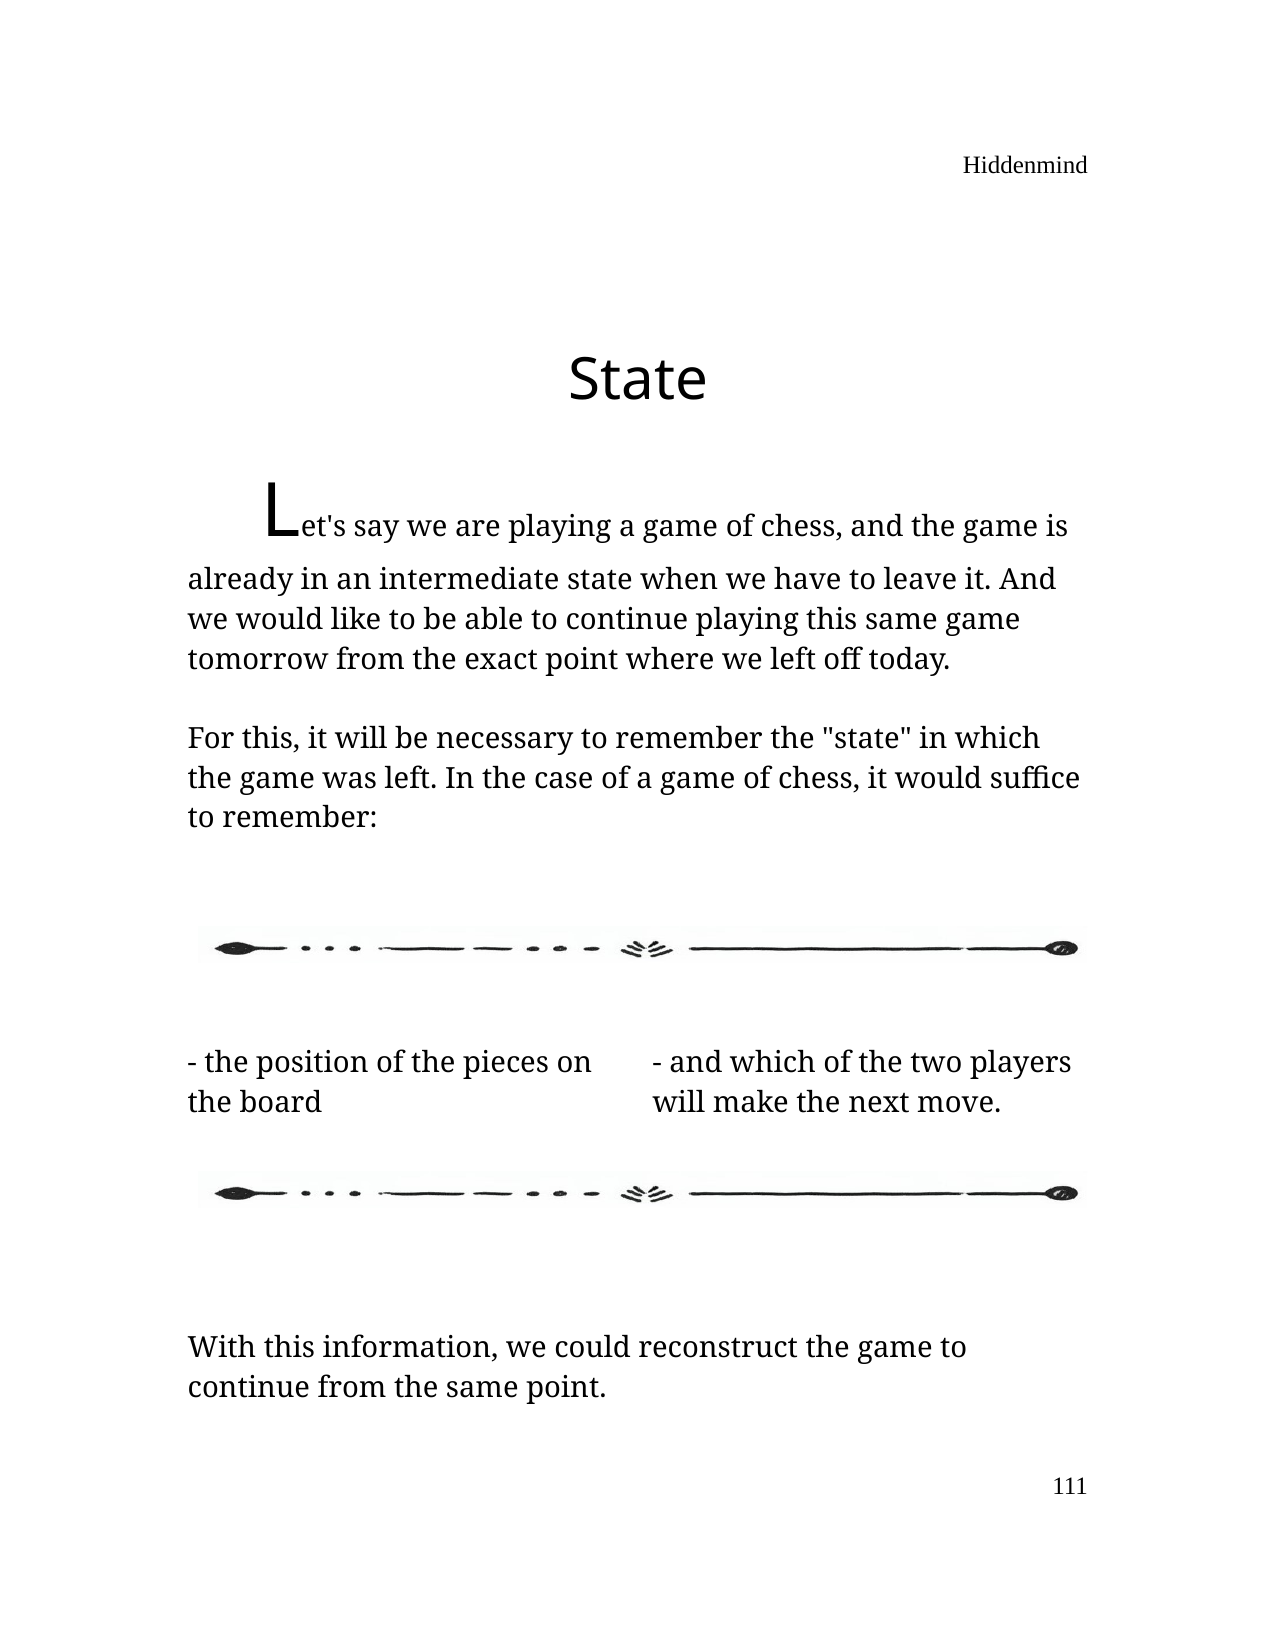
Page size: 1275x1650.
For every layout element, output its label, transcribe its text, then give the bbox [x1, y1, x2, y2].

picture [198, 1171, 1088, 1208]
picture [198, 926, 1088, 963]
text Let's say we are playing a game of chess, and the game is already in an intermediate state when we have to leave it. And we would like to be able to continue playing this same game tomorrow from the exact point where we left off today. [187, 456, 1087, 678]
text For this, it will be necessary to remember the "state" in which the game was left. In the case of a game of chess, it would suffice to remember: [187, 717, 1087, 836]
text - the position of the pieces on the board [187, 1042, 622, 1121]
text With this information, we could reconstruct the game to continue from the same point. [187, 1326, 1087, 1406]
text - and which of the two players will make the next move. [652, 1042, 1087, 1121]
